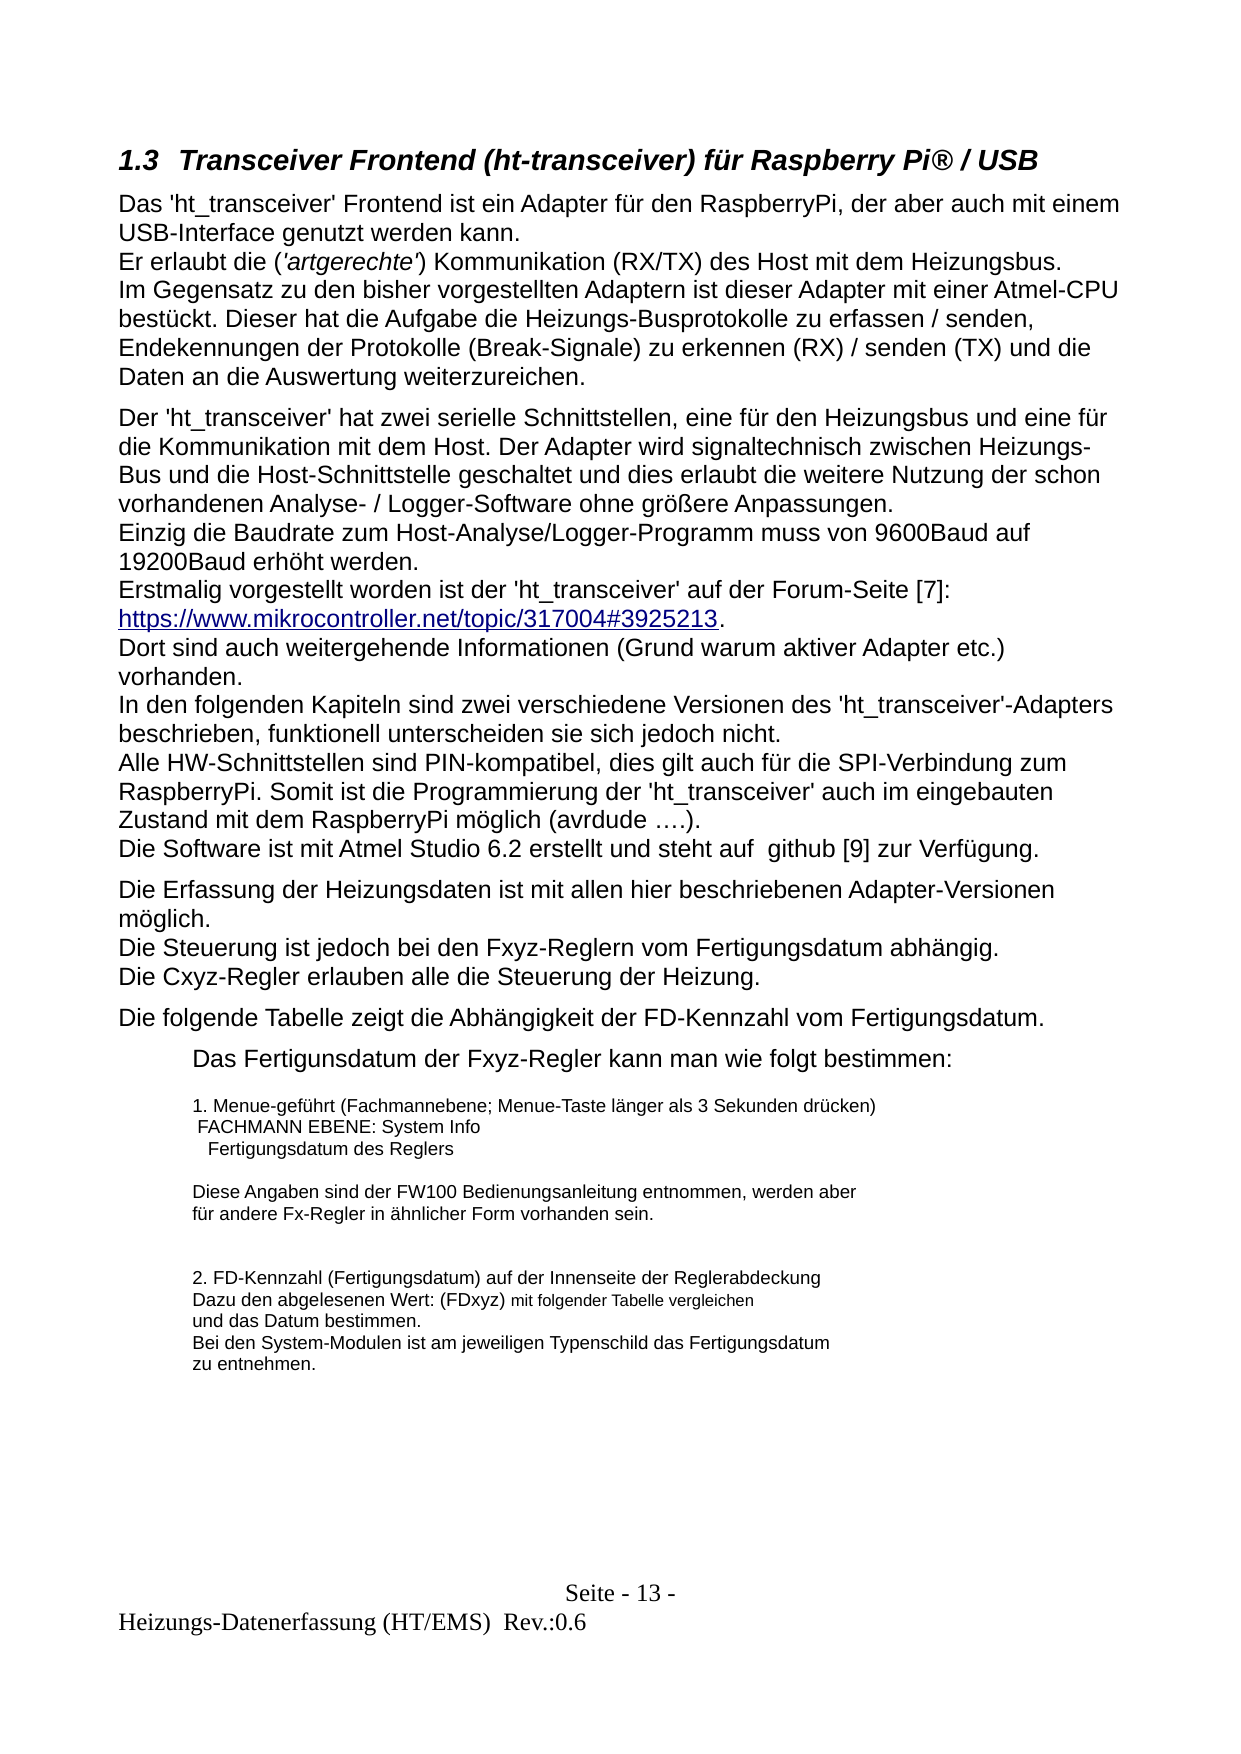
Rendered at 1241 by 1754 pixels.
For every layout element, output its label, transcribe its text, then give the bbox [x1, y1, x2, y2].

text Die folgende Tabelle zeigt die Abhängigkeit der FD-Kennzahl vom Fertigungsdatum. [118, 1003, 1122, 1032]
text Der 'ht_transceiver' hat zwei serielle Schnittstellen, eine für den Heizungsbus und eine für die Kommunikation mit dem Host. Der Adapter wird signaltechnisch zwischen Heizungs-Bus und die Host-Schnittstelle geschaltet und dies erlaubt die weitere Nutzung der schon vorhandenen Analyse- / Logger-Software ohne größere Anpassungen. Einzig die Baudrate zum Host-Analyse/Logger-Programm muss von 9600Baud auf 19200Baud erhöht werden. Erstmalig vorgestellt worden ist der 'ht_transceiver' auf der Forum-Seite [7]: https://www.mikrocontroller.net/topic/317004#3925213. Dort sind auch weitergehende Informationen (Grund warum aktiver Adapter etc.) vorhanden. In den folgenden Kapiteln sind zwei verschiedene Versionen des 'ht_transceiver'-Adapters beschrieben, funktionell unterscheiden sie sich jedoch nicht. Alle HW-Schnittstellen sind PIN-kompatibel, dies gilt auch für die SPI-Verbindung zum RaspberryPi. Somit ist die Programmierung der 'ht_transceiver' auch im eingebauten Zustand mit dem RaspberryPi möglich (avrdude ….). Die Software ist mit Atmel Studio 6.2 erstellt und steht auf github [9] zur Verfügung. [118, 403, 1122, 863]
subtitle Transceiver Frontend (ht-transceiver) für Raspberry Pi® / USB [118, 143, 1122, 177]
text Das Fertigunsdatum der Fxyz-Regler kann man wie folgt bestimmen: 1. Menue-geführt (Fachmannebene; Menue-Taste länger als 3 Sekunden drücken) FACHMANN EBENE: System Info Fertigungsdatum des Reglers Diese Angaben sind der FW100 Bedienungsanleitung entnommen, werden aber für andere Fx-Regler in ähnlicher Form vorhanden sein. 2. FD-Kennzahl (Fertigungsdatum) auf der Innenseite der Reglerabdeckung Dazu den abgelesenen Wert: (FDxyz) mit folgender Tabelle vergleichen und das Datum bestimmen. Bei den System-Modulen ist am jeweiligen Typenschild das Fertigungsdatum zu entnehmen. [118, 1044, 1122, 1375]
text Das 'ht_transceiver' Frontend ist ein Adapter für den RaspberryPi, der aber auch mit einem USB-Interface genutzt werden kann. Er erlaubt die ('artgerechte') Kommunikation (RX/TX) des Host mit dem Heizungsbus. Im Gegensatz zu den bisher vorgestellten Adaptern ist dieser Adapter mit einer Atmel-CPU bestückt. Dieser hat die Aufgabe die Heizungs-Busprotokolle zu erfassen / senden, Endekennungen der Protokolle (Break-Signale) zu erkennen (RX) / senden (TX) und die Daten an die Auswertung weiterzureichen. [118, 189, 1122, 390]
text Die Erfassung der Heizungsdaten ist mit allen hier beschriebenen Adapter-Versionen möglich. Die Steuerung ist jedoch bei den Fxyz-Reglern vom Fertigungsdatum abhängig. Die Cxyz-Regler erlauben alle die Steuerung der Heizung. [118, 875, 1122, 990]
